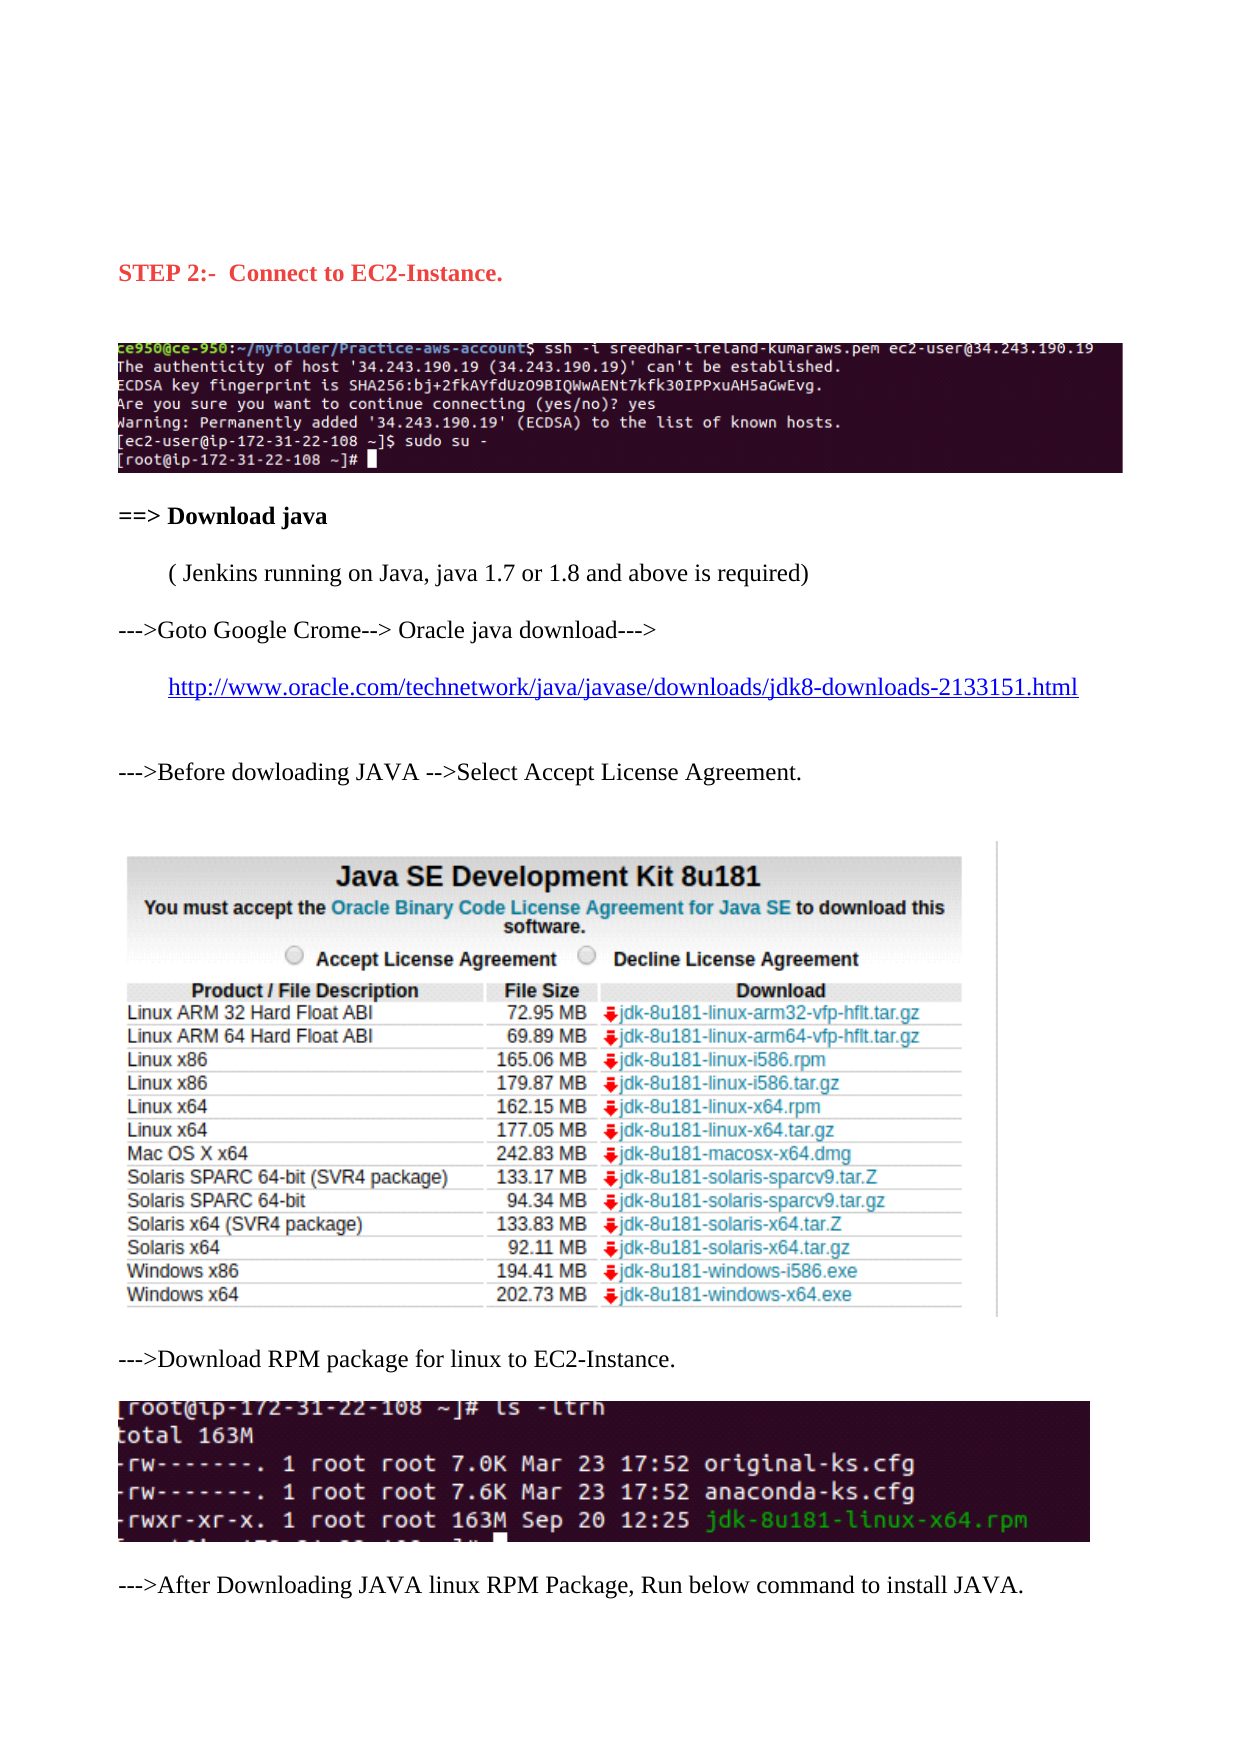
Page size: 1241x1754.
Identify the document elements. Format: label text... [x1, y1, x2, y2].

text ( Jenkins running on Java, java 1.7 or 1.8 and above is required) [118, 558, 1122, 587]
text STEP 2:- Connect to EC2-Instance. [118, 258, 1122, 287]
text ==> Download java [118, 501, 1122, 529]
text --->After Downloading JAVA linux RPM Package, Run below command to install JAVA. [118, 1570, 1122, 1598]
text --->Download RPM package for linux to EC2-Instance. [118, 1344, 1122, 1373]
text --->Goto Google Crome--> Oracle java download---> [118, 615, 1122, 644]
text http://www.oracle.com/technetwork/java/javase/downloads/jdk8-downloads-2133151.html [118, 672, 1122, 701]
text --->Before dowloading JAVA -->Select Accept License Agreement. [118, 757, 1122, 785]
